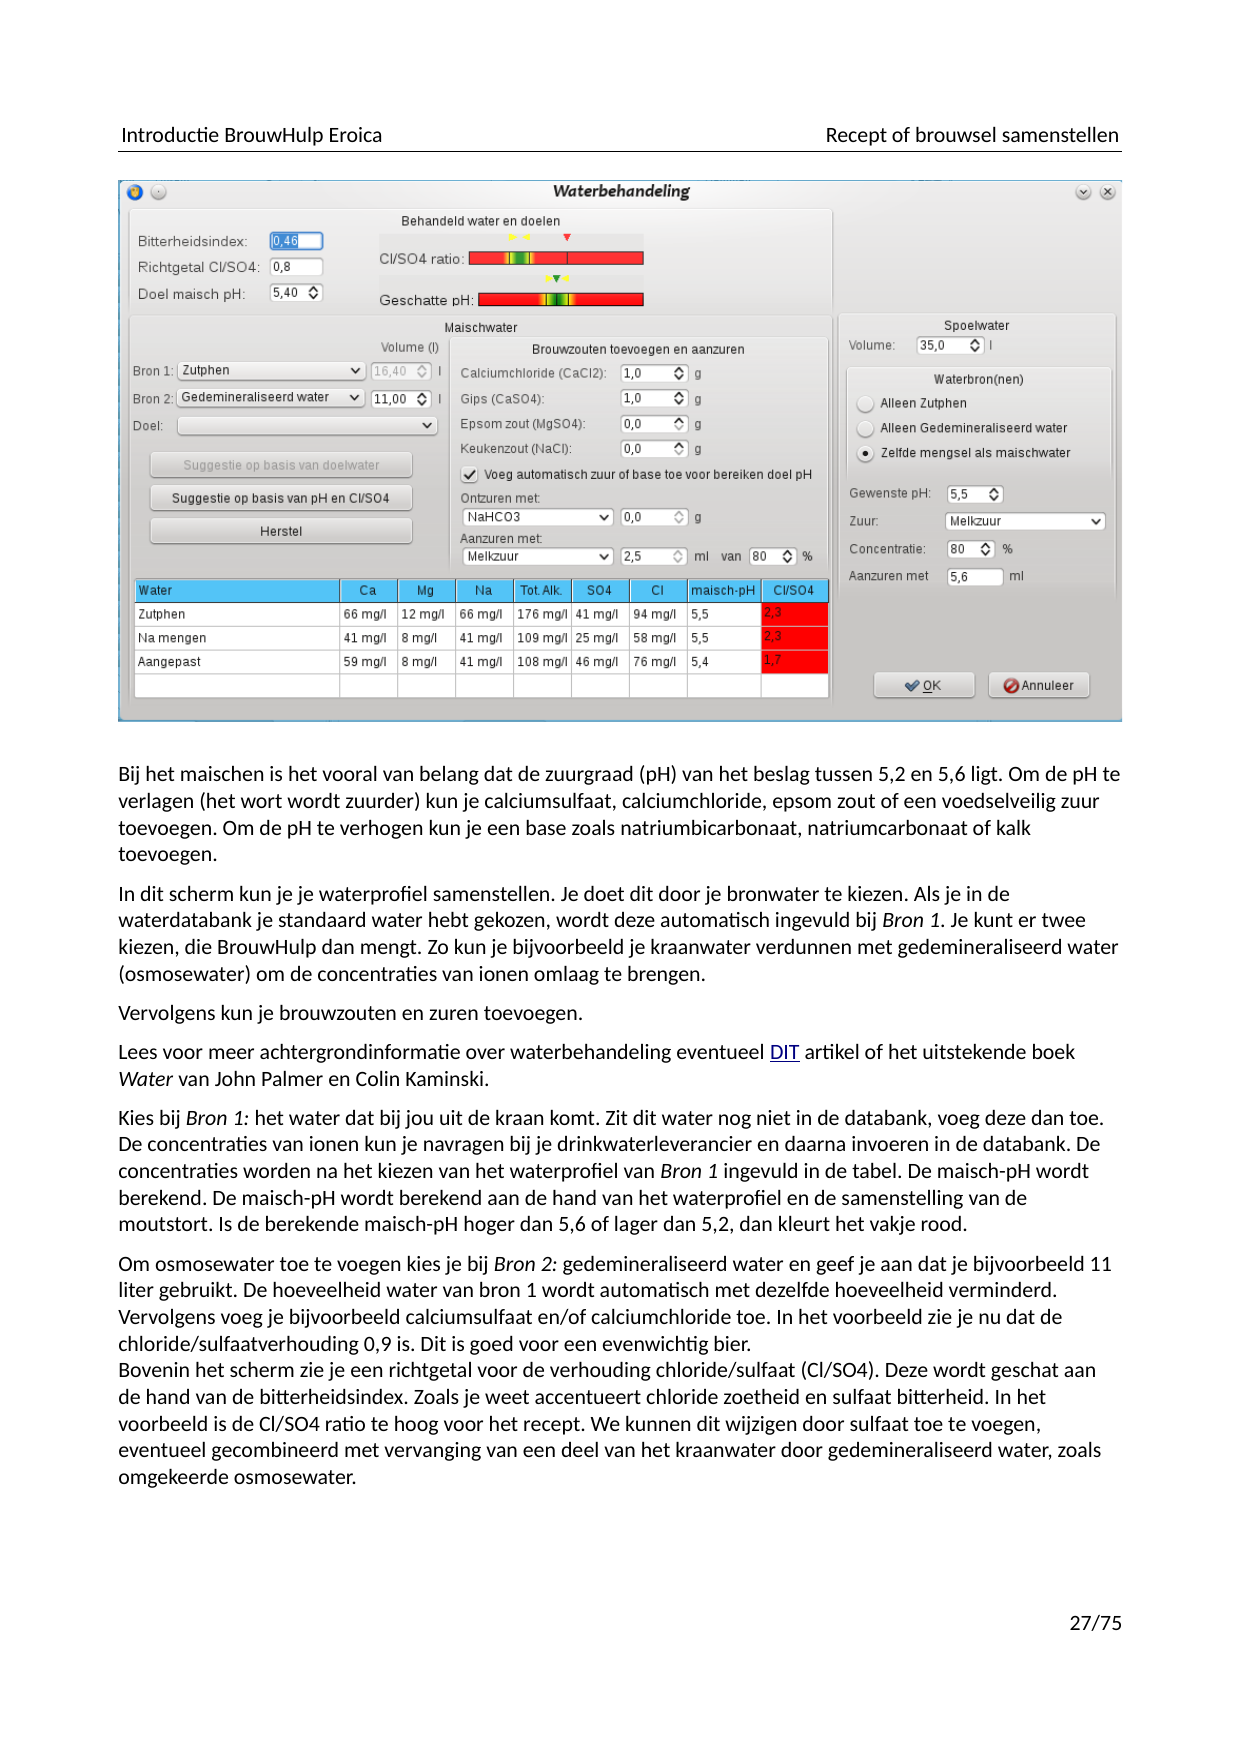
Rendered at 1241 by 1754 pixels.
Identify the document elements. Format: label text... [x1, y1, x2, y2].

text Bij het maischen is het vooral van belang dat de zuurgraad (pH) van het beslag tussen 5,2 en 5,6 ligt. Om de pH te verlagen (het wort wordt zuurder) kun je calciumsulfaat, calciumchloride, epsom zout of een voedselveilig zuur toevoegen. Om de pH te verhogen kun je een base zoals natriumbicarbonaat, natriumcarbonaat of kalk toevoegen. [118, 761, 1122, 867]
picture [118, 180, 1123, 722]
text In dit scherm kun je je waterprofiel samenstellen. Je doet dit door je bronwater te kiezen. Als je in de waterdatabank je standaard water hebt gekozen, wordt deze automatisch ingevuld bij Bron 1. Je kunt er twee kiezen, die BrouwHulp dan mengt. Zo kun je bijvoorbeeld je kraanwater verdunnen met gedemineraliseerd water (osmosewater) om de concentraties van ionen omlaag te brengen. [118, 880, 1122, 986]
text Om osmosewater toe te voegen kies je bij Bron 2: gedemineraliseerd water en geef je aan dat je bijvoorbeeld 11 liter gebruikt. De hoeveelheid water van bron 1 wordt automatisch met dezelfde hoeveelheid verminderd. Vervolgens voeg je bijvoorbeeld calciumsulfaat en/of calciumchloride toe. In het voorbeeld zie je nu dat de chloride/sulfaatverhouding 0,9 is. Dit is goed voor een evenwichtig bier. Bovenin het scherm zie je een richtgetal voor de verhouding chloride/sulfaat (Cl/SO4). Deze wordt geschat aan de hand van de bitterheidsindex. Zoals je weet accentueert chloride zoetheid en sulfaat bitterheid. In het voorbeeld is de Cl/SO4 ratio te hoog voor het recept. We kunnen dit wijzigen door sulfaat toe te voegen, eventueel gecombineerd met vervanging van een deel van het kraanwater door gedemineraliseerd water, zoals omgekeerde osmosewater. [118, 1250, 1122, 1490]
text Vervolgens kun je brouwzouten en zuren toevoegen. [118, 999, 1122, 1026]
text Lees voor meer achtergrondinformatie over waterbehandeling eventueel DIT artikel of het uitstekende boek Water van John Palmer en Colin Kaminski. [118, 1038, 1122, 1091]
text Kies bij Bron 1: het water dat bij jou uit de kraan komt. Zit dit water nog niet in de databank, voeg deze dan toe. De concentraties van ionen kun je navragen bij je drinkwaterleverancier en daarna invoeren in de databank. De concentraties worden na het kiezen van het waterprofiel van Bron 1 ingevuld in de tabel. De maisch-pH wordt berekend. De maisch-pH wordt berekend aan de hand van het waterprofiel en de samenstelling van de moutstort. Is de berekende maisch-pH hoger dan 5,6 of lager dan 5,2, dan kleurt het vakje rood. [118, 1104, 1122, 1237]
